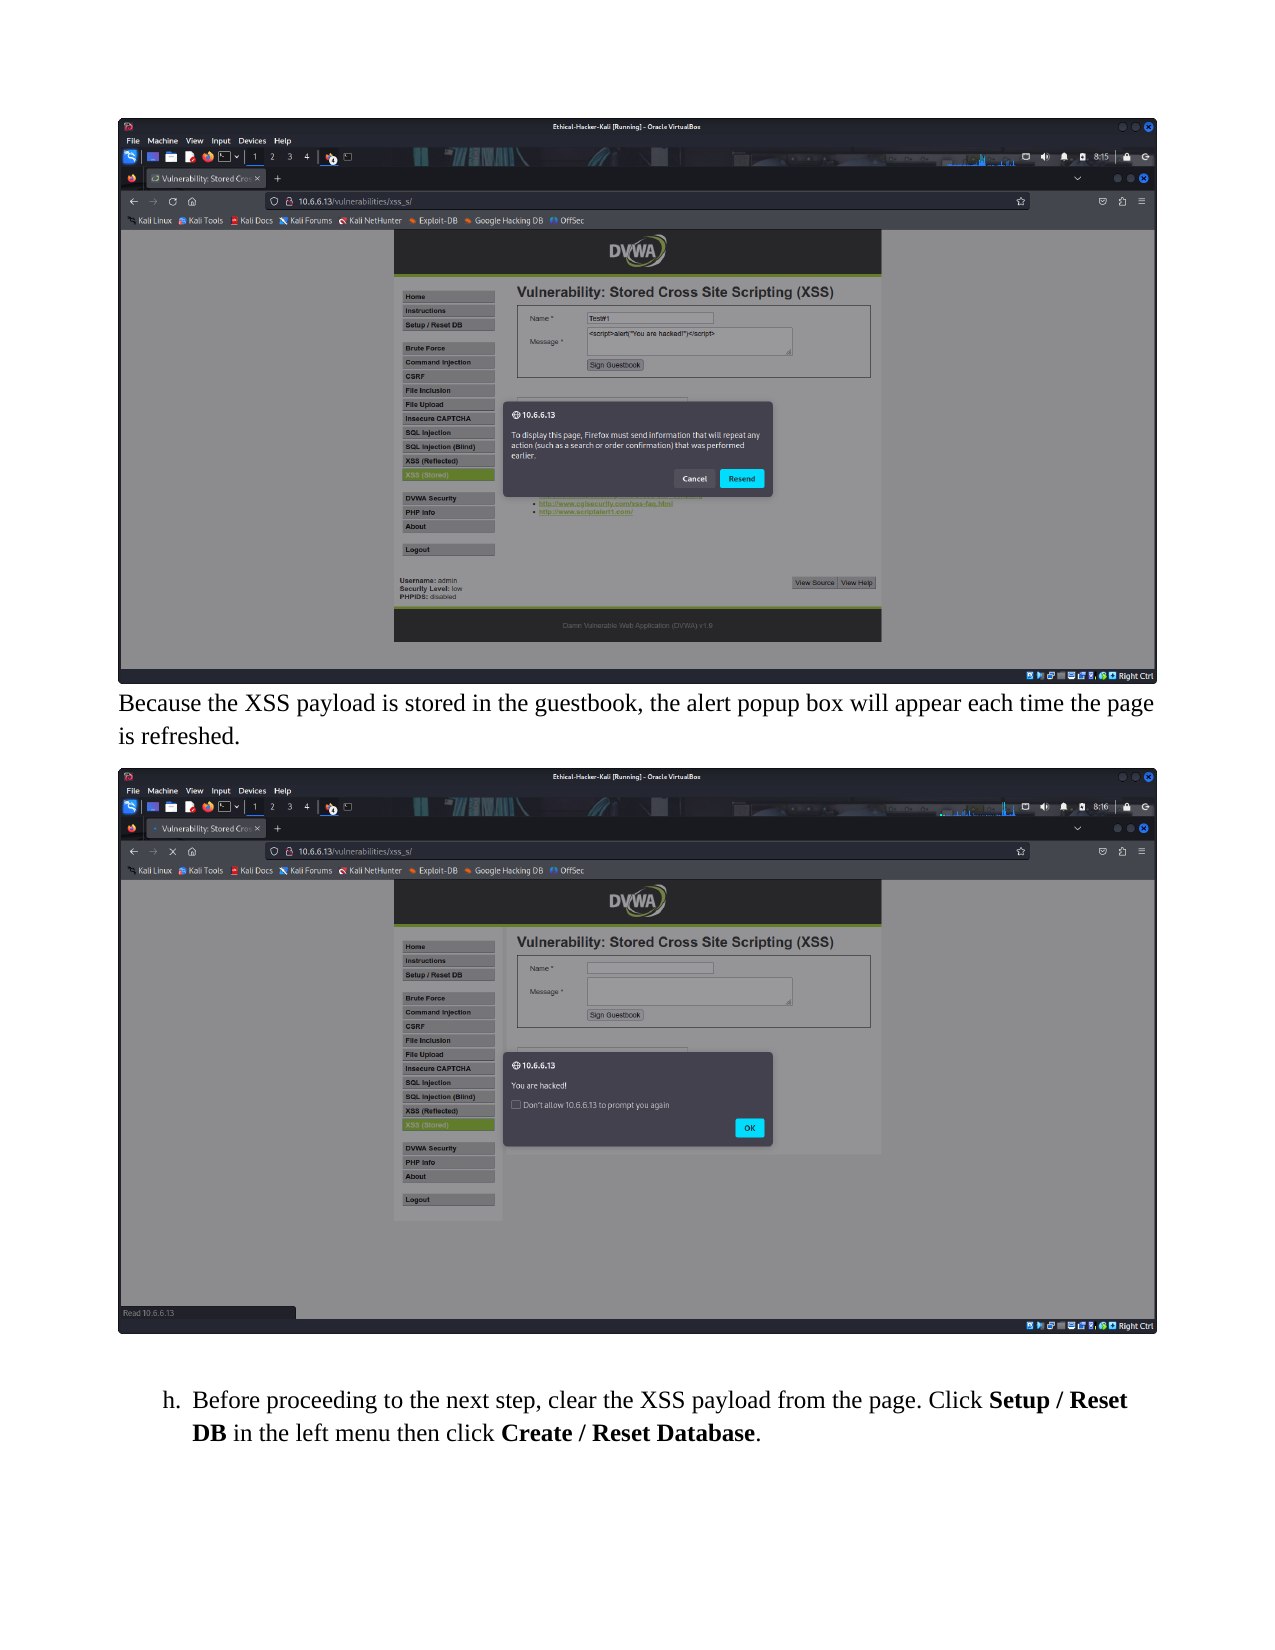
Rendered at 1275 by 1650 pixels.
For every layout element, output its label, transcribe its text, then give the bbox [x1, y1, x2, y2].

picture [118, 768, 1157, 1334]
picture [118, 118, 1157, 684]
text Because the XSS payload is stored in the guestbook, the alert popup box will appear each time the page is refreshed. [118, 684, 1157, 749]
list Before proceeding to the next step, clear the XSS payload from the page. Click Setup / Reset DB in the left menu then click Create / Reset Database. [162, 1386, 1157, 1447]
